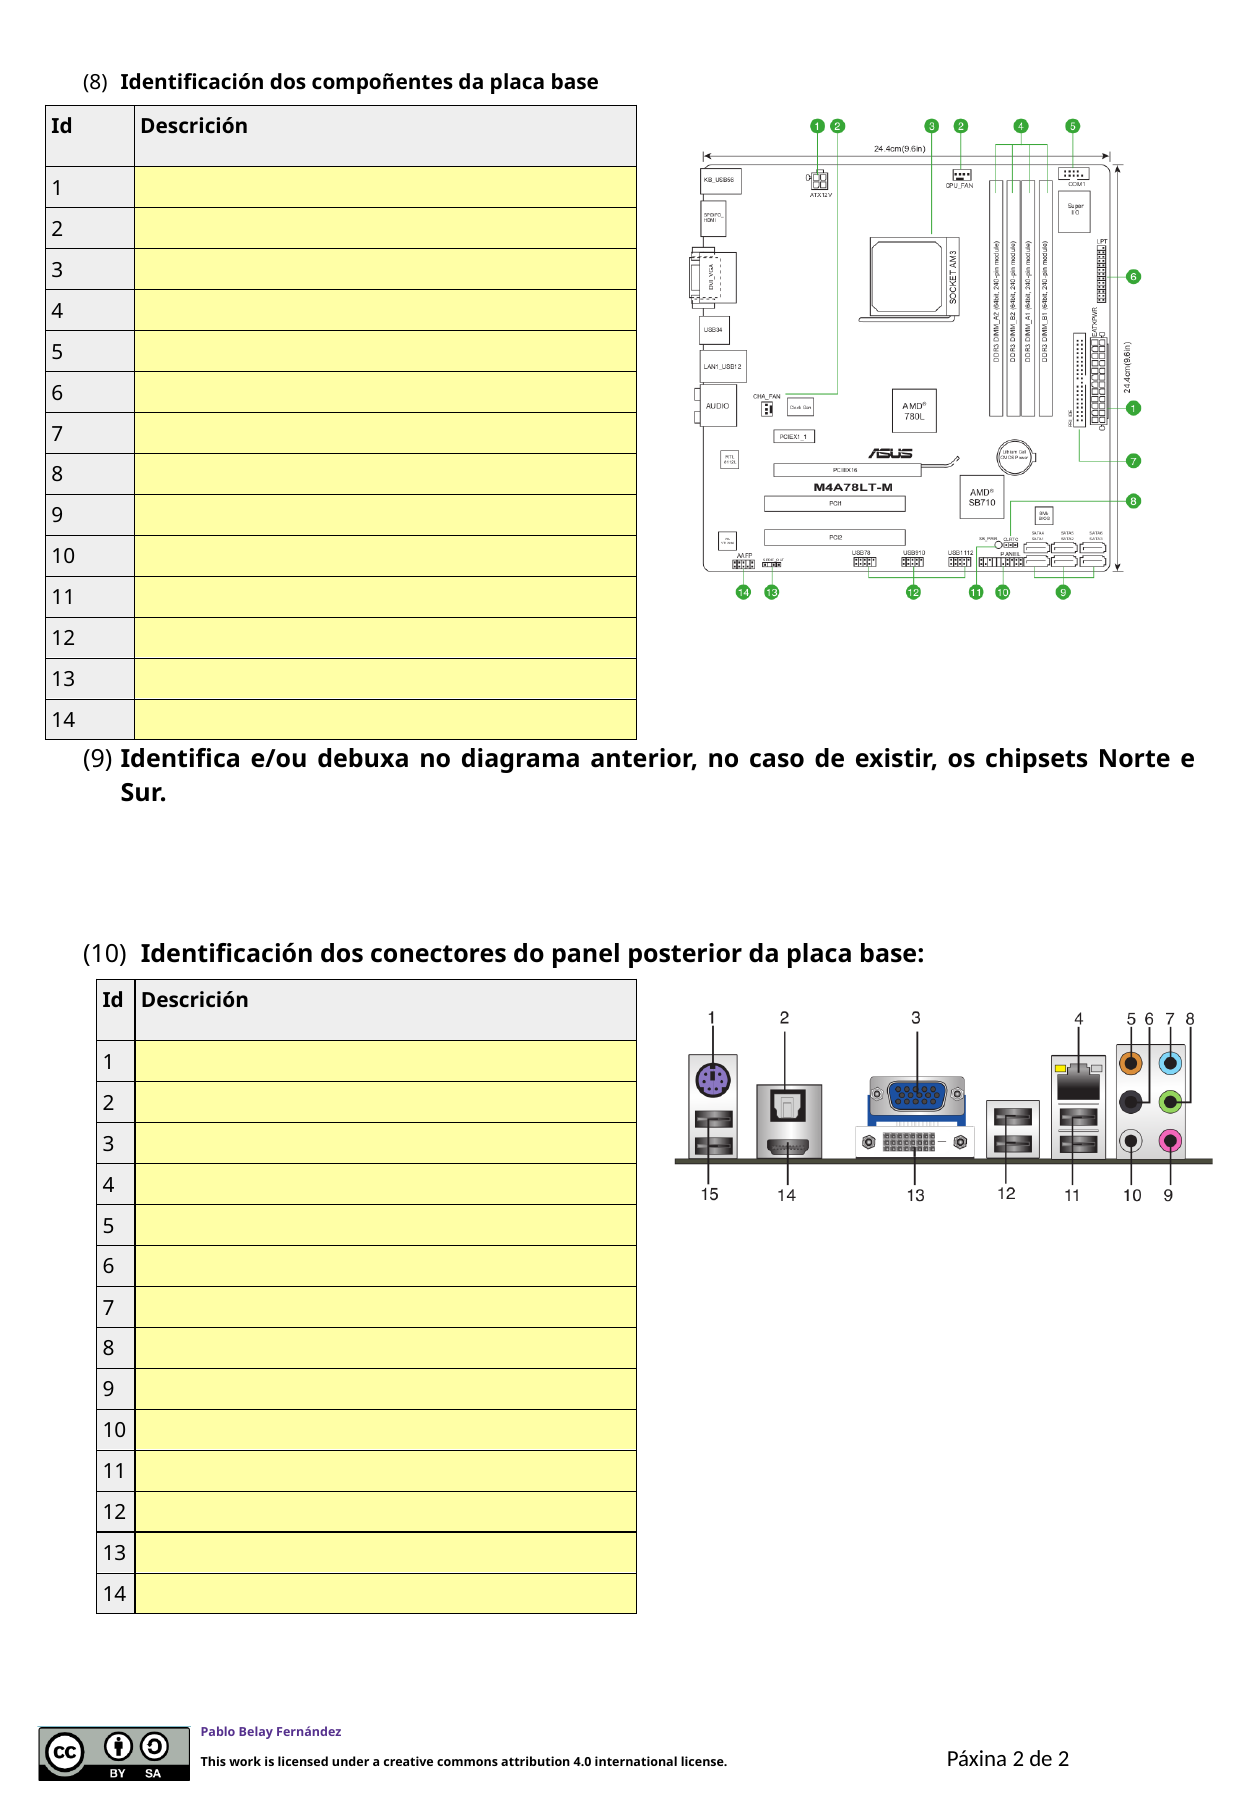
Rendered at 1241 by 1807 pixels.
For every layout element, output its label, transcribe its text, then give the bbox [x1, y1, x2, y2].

table_cell 6 [46, 372, 134, 412]
table_cell [135, 577, 636, 617]
table_cell [136, 1287, 636, 1327]
table_cell [136, 1533, 636, 1572]
table_cell [135, 290, 636, 330]
table_header Id [46, 106, 134, 166]
table_cell 2 [46, 208, 134, 248]
table_cell 3 [97, 1123, 134, 1163]
table_cell 14 [97, 1574, 134, 1613]
table_cell 4 [46, 290, 134, 330]
table_cell [136, 1410, 636, 1449]
table_cell [136, 1574, 636, 1613]
picture [660, 995, 1213, 1207]
picture [671, 113, 1162, 616]
table_cell [135, 167, 636, 207]
table_cell 13 [97, 1533, 134, 1572]
list Identificación dos conectores do panel posterior da placa base: [83, 936, 1197, 969]
table_cell [136, 1451, 636, 1491]
table_cell 12 [46, 618, 134, 657]
table_header Descrición [135, 106, 636, 166]
table_cell 4 [97, 1164, 134, 1204]
table_cell 9 [46, 495, 134, 535]
table_cell [136, 1041, 636, 1081]
table_cell [136, 1369, 636, 1409]
table_cell [135, 700, 636, 739]
table_cell 8 [46, 454, 134, 494]
list Identifica e/ou debuxa no diagrama anterior, no caso de existir, os chipsets Norte e Sur. [83, 740, 1197, 808]
table_cell 1 [97, 1041, 134, 1081]
table_cell [135, 536, 636, 576]
table_cell 5 [97, 1205, 134, 1245]
list Identificación dos compoñentes da placa base [83, 67, 1197, 96]
table_cell [135, 331, 636, 371]
picture [37, 1725, 191, 1783]
table_cell 7 [97, 1287, 134, 1327]
table_cell [136, 1246, 636, 1286]
table_header Descrición [136, 980, 636, 1040]
table_cell 10 [97, 1410, 134, 1449]
table_cell 13 [46, 659, 134, 698]
table_header Id [97, 980, 134, 1040]
table_cell [135, 618, 636, 657]
table_cell [135, 208, 636, 248]
table_cell 11 [97, 1451, 134, 1491]
table_cell [135, 659, 636, 698]
table_cell [136, 1082, 636, 1122]
table_cell 6 [97, 1246, 134, 1286]
table_cell [135, 454, 636, 494]
table_cell [136, 1328, 636, 1368]
table_cell [136, 1164, 636, 1204]
table_cell [136, 1123, 636, 1163]
table_cell 7 [46, 413, 134, 453]
table_cell 2 [97, 1082, 134, 1122]
table_cell [136, 1492, 636, 1531]
table_cell 3 [46, 249, 134, 289]
table_cell 12 [97, 1492, 134, 1531]
table_cell 8 [97, 1328, 134, 1368]
table_cell 11 [46, 577, 134, 617]
table_cell 14 [46, 700, 134, 739]
table_cell [135, 495, 636, 535]
table_cell 1 [46, 167, 134, 207]
table_cell 5 [46, 331, 134, 371]
table_cell 9 [97, 1369, 134, 1409]
table_cell 10 [46, 536, 134, 576]
table_cell [135, 413, 636, 453]
table_cell [136, 1205, 636, 1245]
table_cell [135, 372, 636, 412]
table_cell [135, 249, 636, 289]
